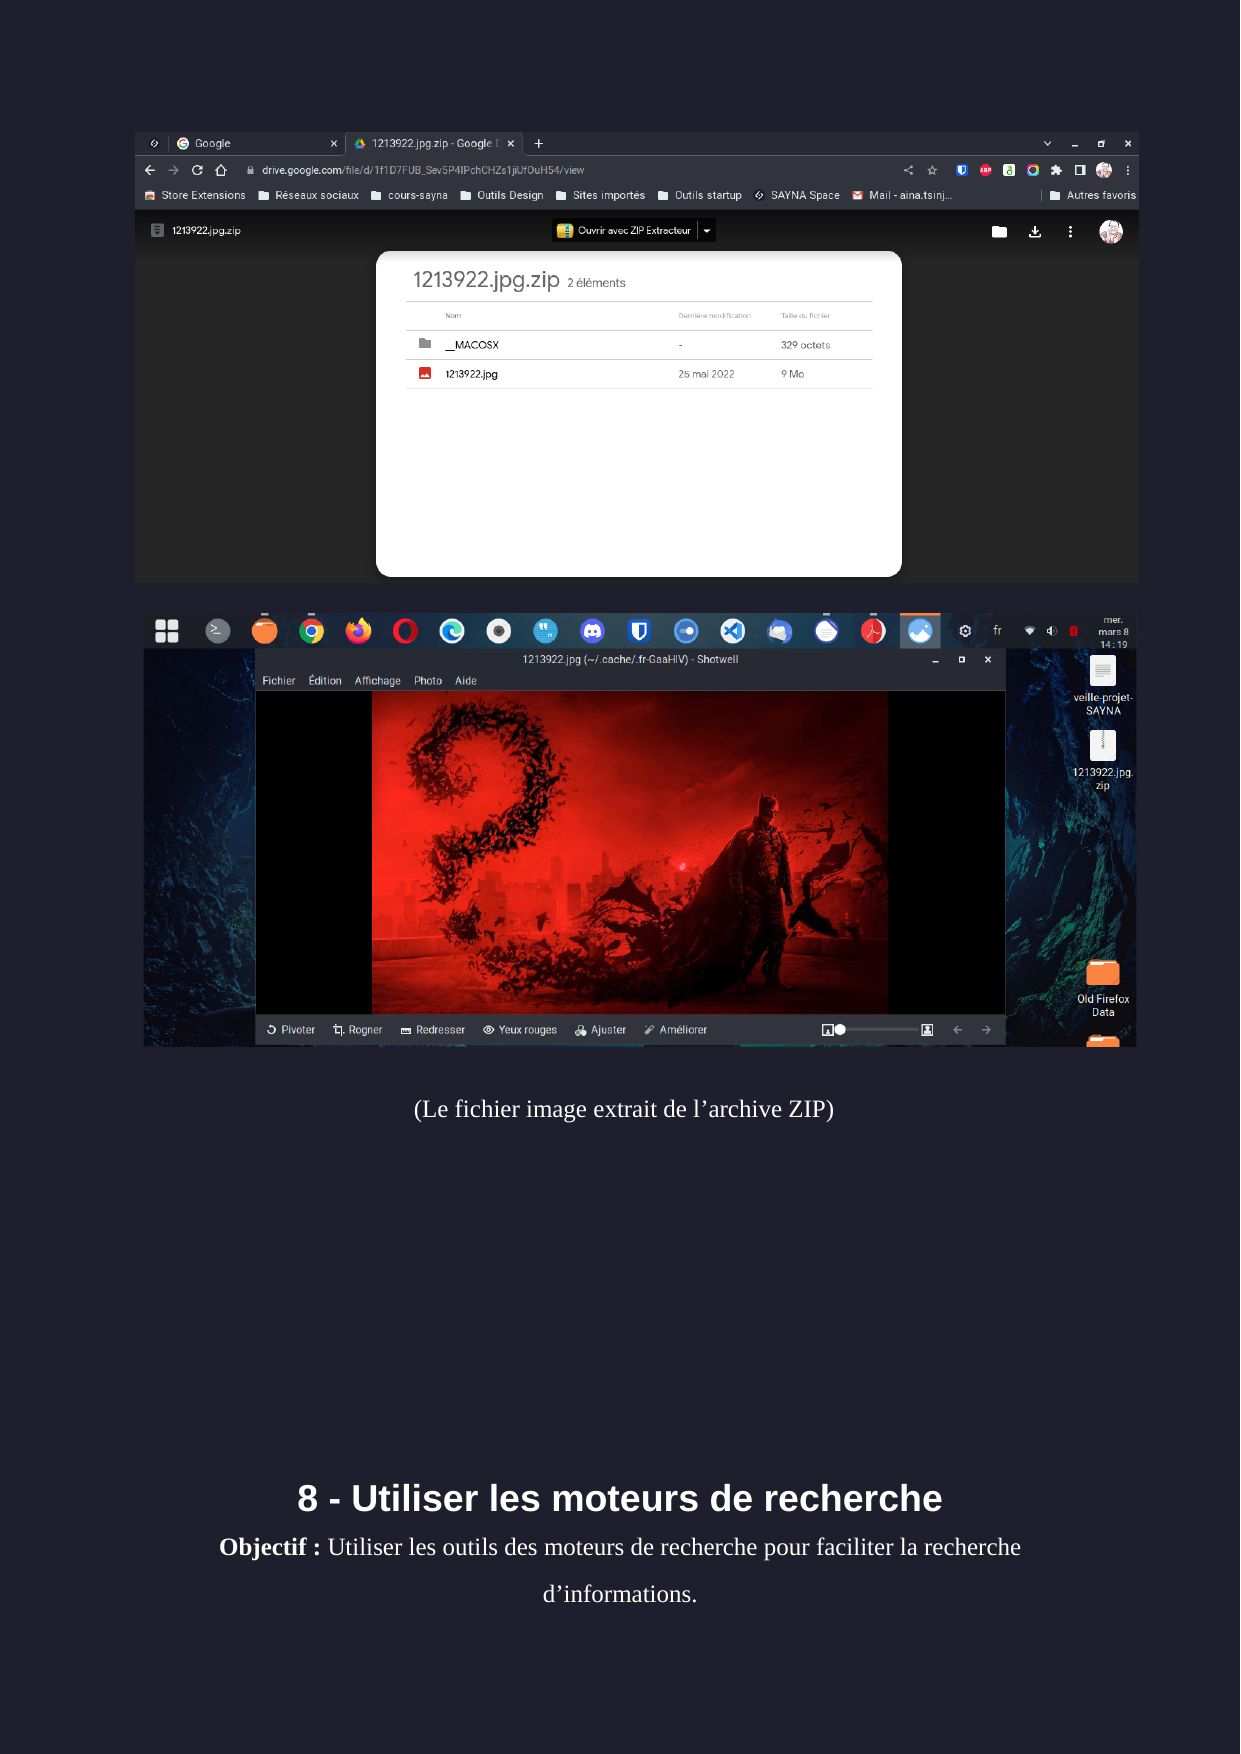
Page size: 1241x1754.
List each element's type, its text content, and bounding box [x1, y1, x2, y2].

picture [134, 132, 1139, 583]
text Objectif : Utiliser les outils des moteurs de recherche pour faciliter la recherche [118, 1532, 1122, 1561]
text d’informations. [118, 1579, 1122, 1608]
picture [143, 613, 1137, 1047]
subtitle 8 - Utiliser les moteurs de recherche [118, 1476, 1122, 1519]
text (Le fichier image extrait de l’archive ZIP) [118, 1094, 1122, 1122]
